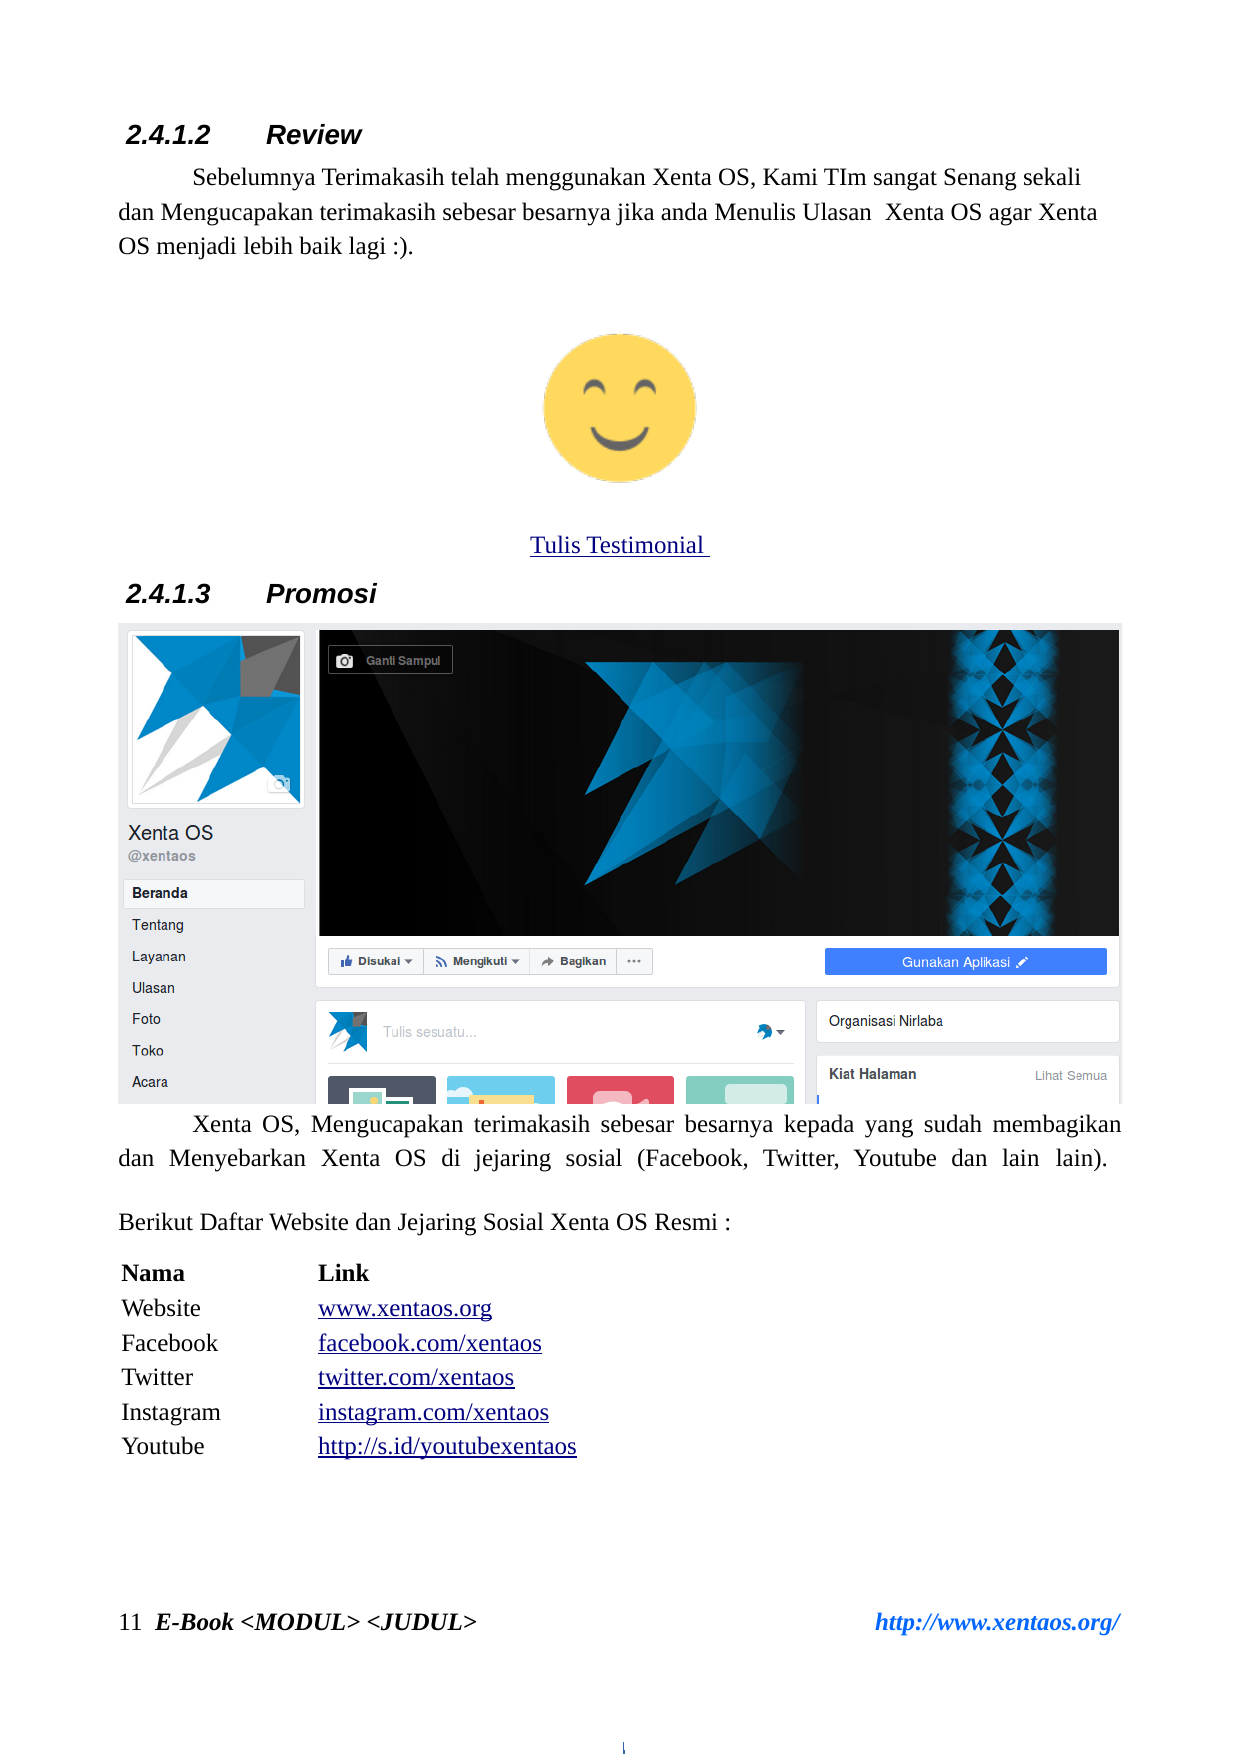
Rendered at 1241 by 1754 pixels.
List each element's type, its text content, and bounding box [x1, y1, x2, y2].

table_header Nama [118, 1256, 315, 1290]
subtitle Promosi [118, 578, 1122, 609]
table_cell Twitter [118, 1359, 315, 1394]
table_cell www.xentaos.org [315, 1290, 1121, 1325]
table_cell http://s.id/youtubexentaos [315, 1429, 1121, 1463]
table_cell Facebook [118, 1325, 315, 1359]
text Sebelumnya Terimakasih telah menggunakan Xenta OS, Kami TIm sangat Senang sekali dan Mengucapakan terimakasih sebesar besarnya jika anda Menulis Ulasan Xenta OS agar Xenta OS menjadi lebih baik lagi :). [118, 162, 1122, 260]
table_cell Youtube [118, 1429, 315, 1463]
text Tulis Testimonial [118, 531, 1122, 559]
table_cell Instagram [118, 1394, 315, 1428]
table_header Link [315, 1256, 1121, 1290]
table_cell Website [118, 1290, 315, 1325]
text Xenta OS, Mengucapakan terimakasih sebesar besarnya kepada yang sudah membagikan dan Menyebarkan Xenta OS di jejaring sosial (Facebook, Twitter, Youtube dan lain lain). Berikut Daftar Website dan Jejaring Sosial Xenta OS Resmi : [118, 1104, 1122, 1235]
picture [463, 315, 777, 511]
subtitle Review [118, 118, 1122, 150]
picture [118, 623, 1123, 1104]
table_cell instagram.com/xentaos [315, 1394, 1121, 1428]
table_cell facebook.com/xentaos [315, 1325, 1121, 1359]
table_cell twitter.com/xentaos [315, 1359, 1121, 1394]
